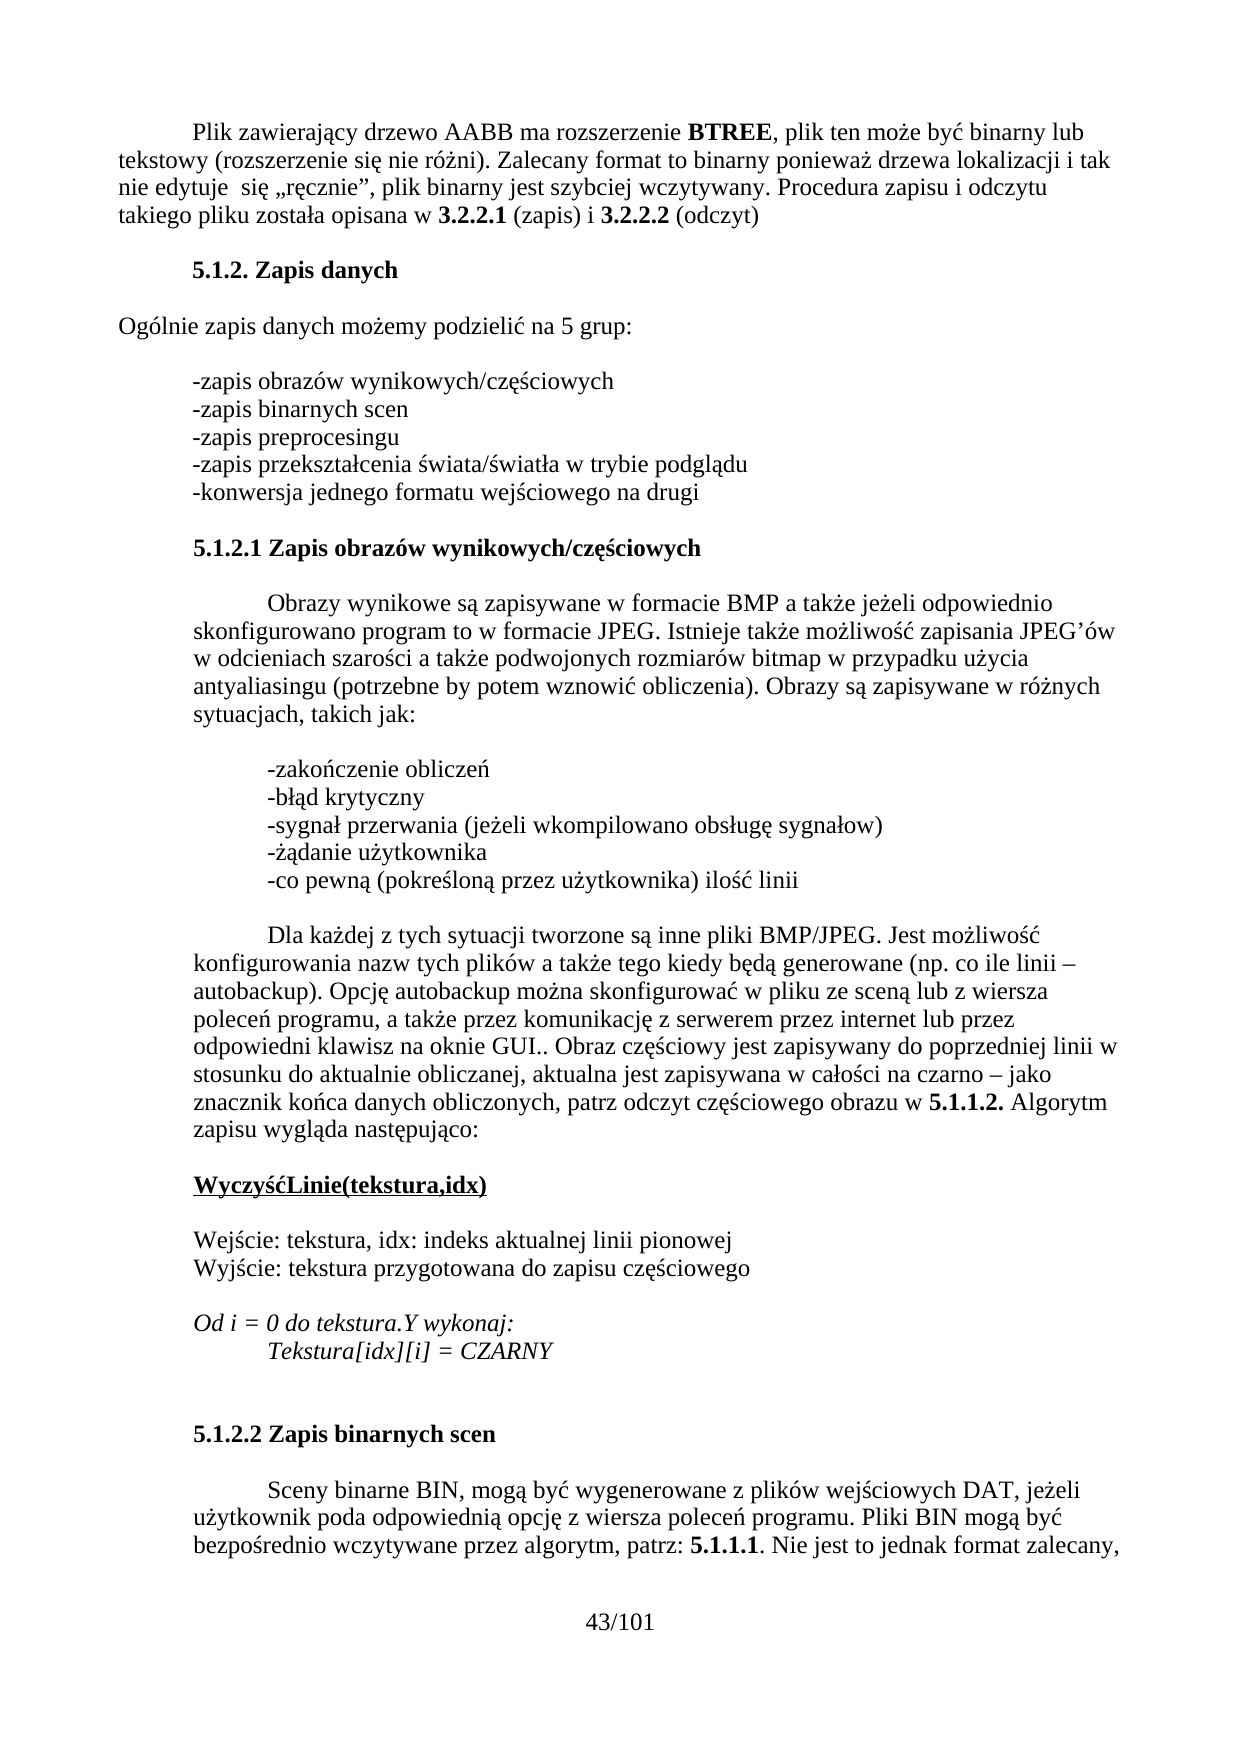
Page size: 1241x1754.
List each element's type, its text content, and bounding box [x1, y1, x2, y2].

text -zapis przekształcenia świata/światła w trybie podglądu [118, 451, 1122, 478]
text -konwersja jednego formatu wejściowego na drugi [118, 478, 1122, 506]
text Wyjście: tekstura przygotowana do zapisu częściowego [193, 1254, 1122, 1282]
text Wejście: tekstura, idx: indeks aktualnej linii pionowej [193, 1226, 1122, 1254]
text 5.1.2. Zapis danych [118, 257, 1122, 284]
text Obrazy wynikowe są zapisywane w formacie BMP a także jeżeli odpowiednio skonfigurowano program to w formacie JPEG. Istnieje także możliwość zapisania JPEG’ów w odcieniach szarości a także podwojonych rozmiarów bitmap w przypadku użycia antyaliasingu (potrzebne by potem wznowić obliczenia). Obrazy są zapisywane w różnych sytuacjach, takich jak: [193, 589, 1122, 728]
text WyczyśćLinie(tekstura,idx) [193, 1171, 1122, 1199]
text -zapis preprocesingu [118, 423, 1122, 451]
text Od i = 0 do tekstura.Y wykonaj: [193, 1309, 1122, 1337]
subtitle Tekstura[idx][i] = CZARNY [193, 1337, 1122, 1365]
text -zakończenie obliczeń [193, 755, 1122, 783]
text -co pewną (pokreśloną przez użytkownika) ilość linii [193, 866, 1122, 894]
text Sceny binarne BIN, mogą być wygenerowane z plików wejściowych DAT, jeżeli użytkownik poda odpowiednią opcję z wiersza poleceń programu. Pliki BIN mogą być bezpośrednio wczytywane przez algorytm, patrz: 5.1.1.1. Nie jest to jednak format zalecany, [193, 1476, 1122, 1559]
text 5.1.2.1 Zapis obrazów wynikowych/częściowych [193, 534, 1122, 561]
text -zapis binarnych scen [118, 395, 1122, 423]
text -żądanie użytkownika [193, 838, 1122, 866]
text -sygnał przerwania (jeżeli wkompilowano obsługę sygnałow) [193, 811, 1122, 838]
text -zapis obrazów wynikowych/częściowych [118, 367, 1122, 395]
text Plik zawierający drzewo AABB ma rozszerzenie BTREE, plik ten może być binarny lub tekstowy (rozszerzenie się nie różni). Zalecany format to binarny ponieważ drzewa lokalizacji i tak nie edytuje się „ręcznie”, plik binarny jest szybciej wczytywany. Procedura zapisu i odczytu takiego pliku została opisana w 3.2.2.1 (zapis) i 3.2.2.2 (odczyt) [118, 118, 1122, 229]
text Ogólnie zapis danych możemy podzielić na 5 grup: [118, 312, 1122, 340]
text 5.1.2.2 Zapis binarnych scen [193, 1420, 1122, 1448]
text Dla każdej z tych sytuacji tworzone są inne pliki BMP/JPEG. Jest możliwość konfigurowania nazw tych plików a także tego kiedy będą generowane (np. co ile linii – autobackup). Opcję autobackup można skonfigurować w pliku ze sceną lub z wiersza poleceń programu, a także przez komunikację z serwerem przez internet lub przez odpowiedni klawisz na oknie GUI.. Obraz częściowy jest zapisywany do poprzedniej linii w stosunku do aktualnie obliczanej, aktualna jest zapisywana w całości na czarno – jako znacznik końca danych obliczonych, patrz odczyt częściowego obrazu w 5.1.1.2. Algorytm zapisu wygląda następująco: [193, 922, 1122, 1143]
text -błąd krytyczny [193, 783, 1122, 811]
